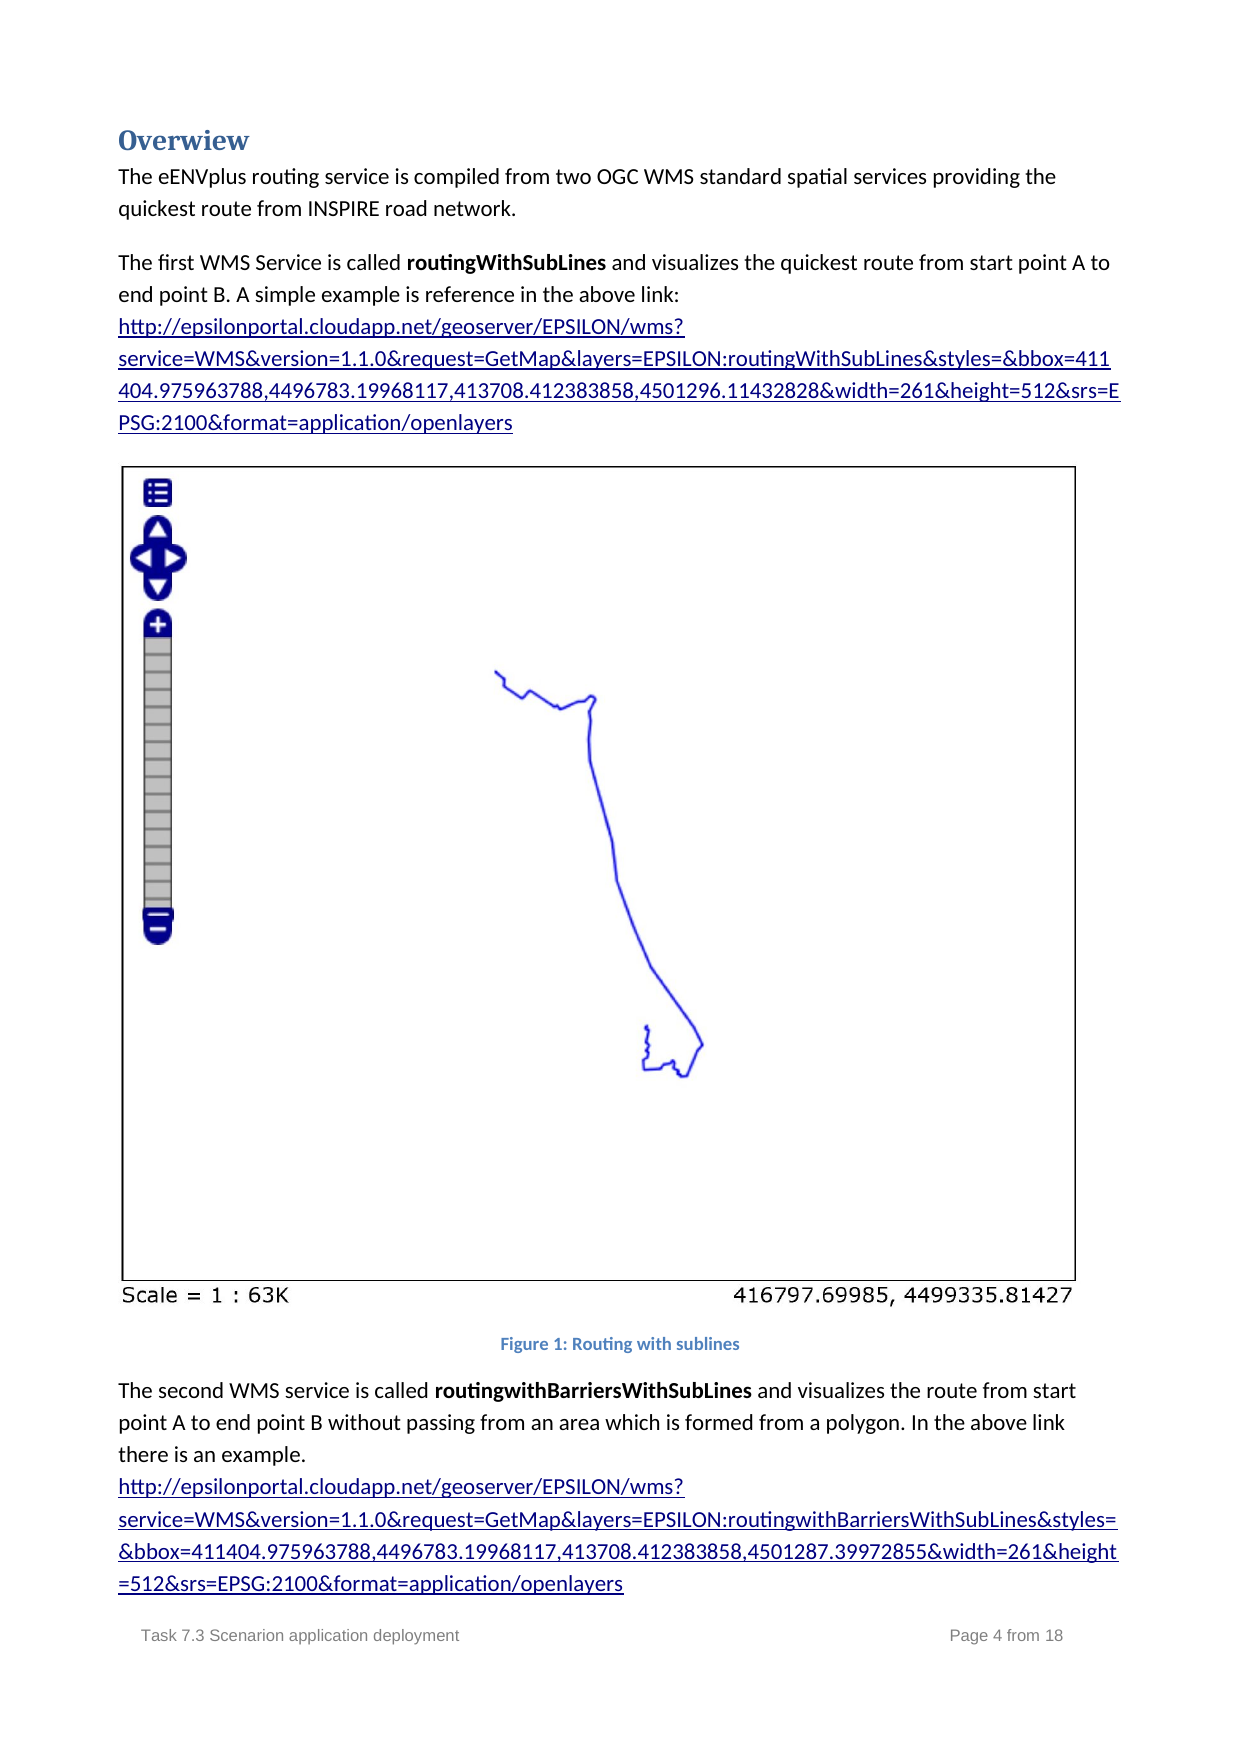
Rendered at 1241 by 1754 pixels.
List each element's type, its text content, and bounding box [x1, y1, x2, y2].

subtitle Overwiew [118, 124, 1122, 157]
text The second WMS service is called routingwithBarriersWithSubLines and visualizes the route from start point A to end point B without passing from an area which is formed from a polygon. In the above link there is an example. http://epsilonportal.cloudapp.net/geoserver/EPSILON/wms?service=WMS&version=1.1.0&request=GetMap&layers=EPSILON:routingwithBarriersWithSubLines&styles=&bbox=411404.975963788,4496783.19968117,413708.412383858,4501287.39972855&width=261&height=512&srs=EPSG:2100&format=application/openlayers [118, 1376, 1122, 1597]
text Figure 1: Routing with sublines [118, 1332, 1122, 1355]
text The first WMS Service is called routingWithSubLines and visualizes the quickest route from start point A to end point B. A simple example is reference in the above link: http://epsilonportal.cloudapp.net/geoserver/EPSILON/wms?service=WMS&version=1.1.0&request=GetMap&layers=EPSILON:routingWithSubLines&styles=&bbox=411404.975963788,4496783.19968117,413708.412383858,4501296.11432828&width=261&height=512&srs=EPSG:2100&format=application/openlayers [118, 248, 1122, 437]
text The eENVplus routing service is compiled from two OGC WMS standard spatial services providing the quickest route from INSPIRE road network. [118, 162, 1122, 223]
